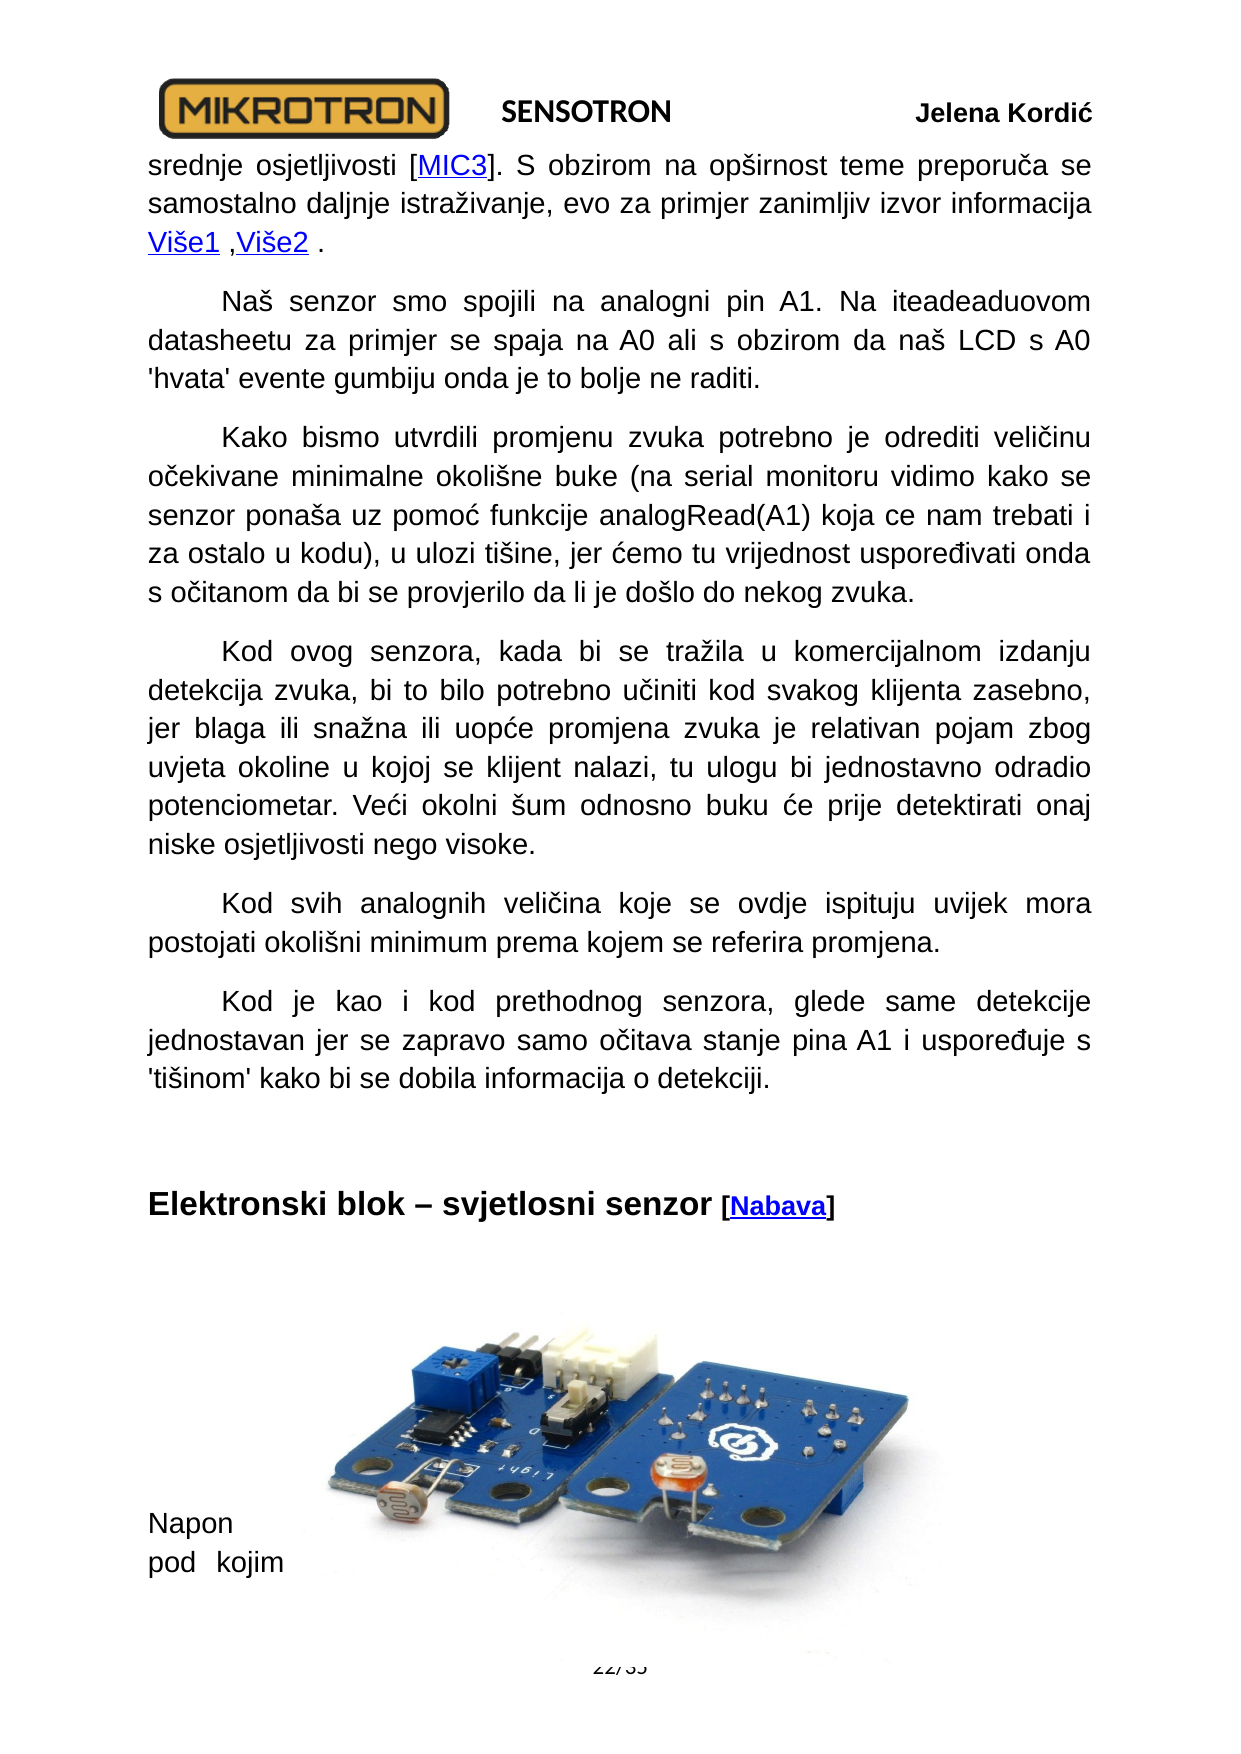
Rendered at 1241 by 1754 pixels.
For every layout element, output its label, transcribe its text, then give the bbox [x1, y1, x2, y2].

text srednje osjetljivosti [MIC3]. S obzirom na opširnost teme preporuča se samostalno daljnje istraživanje, evo za primjer zanimljiv izvor informacija Više1 ,Više2 . [148, 148, 1093, 258]
subtitle Elektronski blok – svjetlosni senzor [Nabava] [148, 1184, 1093, 1222]
text Napon pod kojim [148, 1501, 284, 1578]
text Kod svih analognih veličina koje se ovdje ispituju uvijek mora postojati okolišni minimum prema kojem se referira promjena. [148, 886, 1093, 958]
text Kod ovog senzora, kada bi se tražila u komercijalnom izdanju detekcija zvuka, bi to bilo potrebno učiniti kod svakog klijenta zasebno, jer blaga ili snažna ili uopće promjena zvuka je relativan pojam zbog uvjeta okoline u kojoj se klijent nalazi, tu ulogu bi jednostavno odradio potenciometar. Veći okolni šum odnosno buku će prije detektirati onaj niske osjetljivosti nego visoke. [148, 634, 1093, 860]
text Kod je kao i kod prethodnog senzora, glede same detekcije jednostavan jer se zapravo samo očitava stanje pina A1 i uspoređuje s 'tišinom' kako bi se dobila informacija o detekciji. [148, 984, 1093, 1095]
picture [284, 1240, 957, 1667]
text Naš senzor smo spojili na analogni pin A1. Na iteadeaduovom datasheetu za primjer se spaja na A0 ali s obzirom da naš LCD s A0 'hvata' evente gumbiju onda je to bolje ne raditi. [148, 284, 1093, 395]
text Kako bismo utvrdili promjenu zvuka potrebno je odrediti veličinu očekivane minimalne okolišne buke (na serial monitoru vidimo kako se senzor ponaša uz pomoć funkcije analogRead(A1) koja ce nam trebati i za ostalo u kodu), u ulozi tišine, jer ćemo tu vrijednost uspoređivati onda s očitanom da bi se provjerilo da li je došlo do nekog zvuka. [148, 421, 1093, 608]
